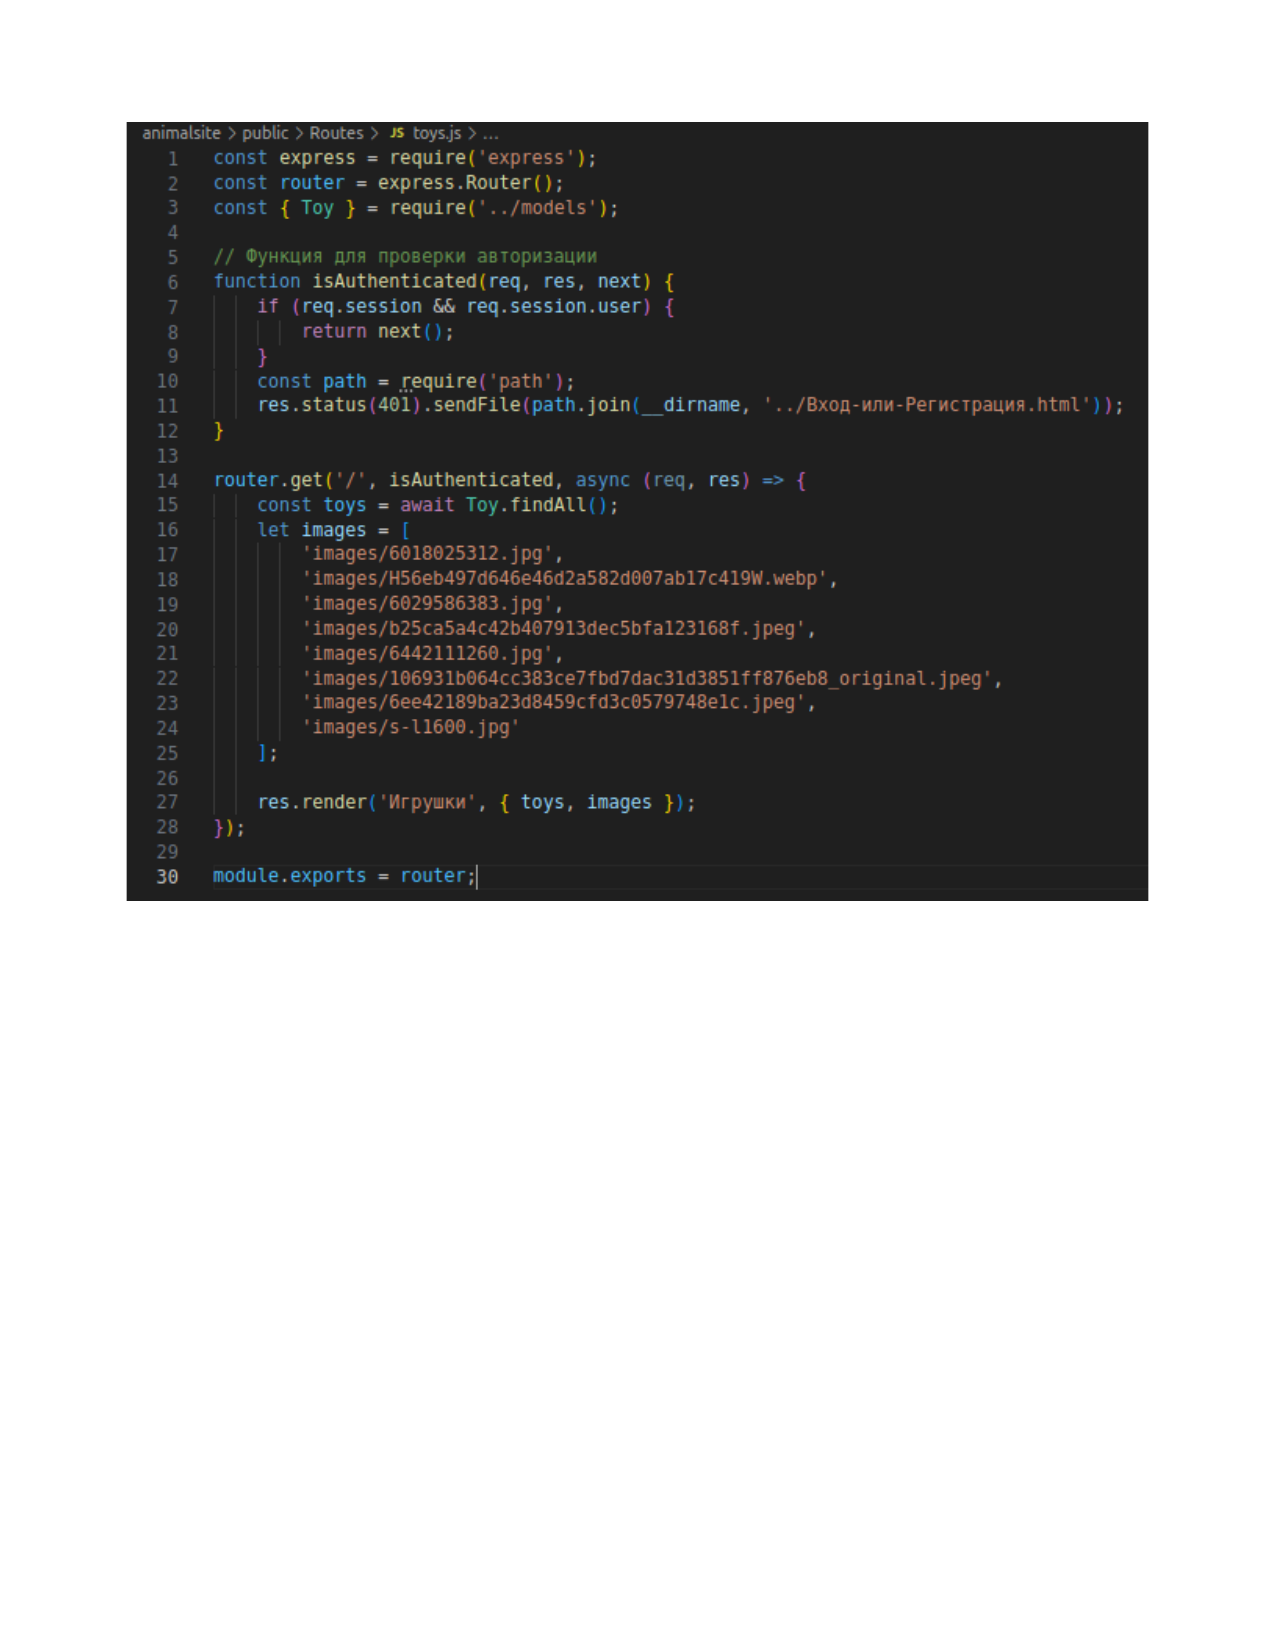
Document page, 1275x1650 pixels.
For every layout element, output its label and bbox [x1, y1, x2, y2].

picture [126, 122, 1149, 901]
